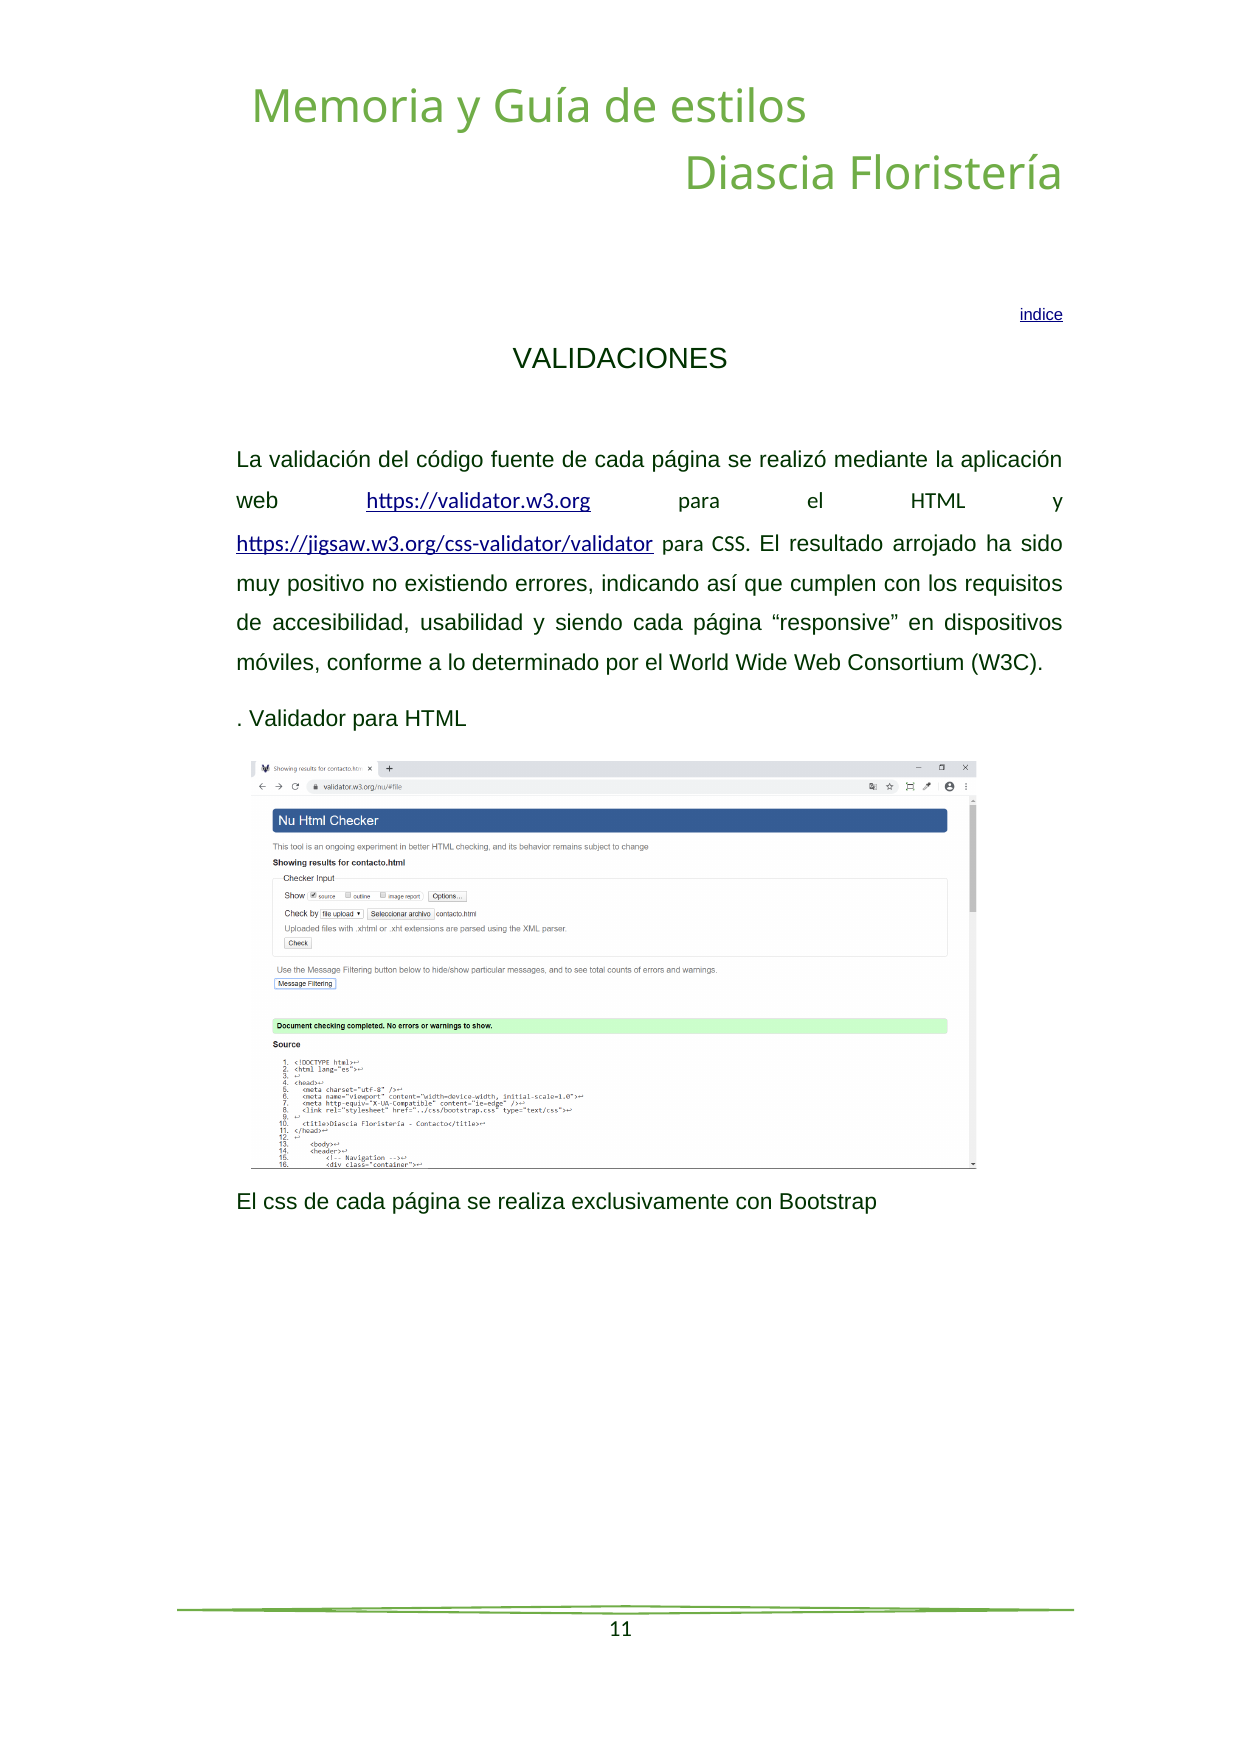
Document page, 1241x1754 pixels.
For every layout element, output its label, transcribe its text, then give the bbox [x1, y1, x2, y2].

text VALIDACIONES [177, 341, 1063, 375]
text La validación del código fuente de cada página se realizó mediante la aplicación web https://validator.w3.org para el HTML y https://jigsaw.w3.org/css-validator/validator para CSS. El resultado arrojado ha sido muy positivo no existiendo errores, indicando así que cumplen con los requisitos de accesibilidad, usabilidad y siendo cada página “responsive” en dispositivos móviles, conforme a lo determinado por el World Wide Web Consortium (W3C). [236, 446, 1063, 675]
text indice [177, 304, 1063, 323]
text El css de cada página se realiza exclusivamente con Bootstrap [236, 1188, 1063, 1214]
text . Validador para HTML [236, 705, 1063, 731]
